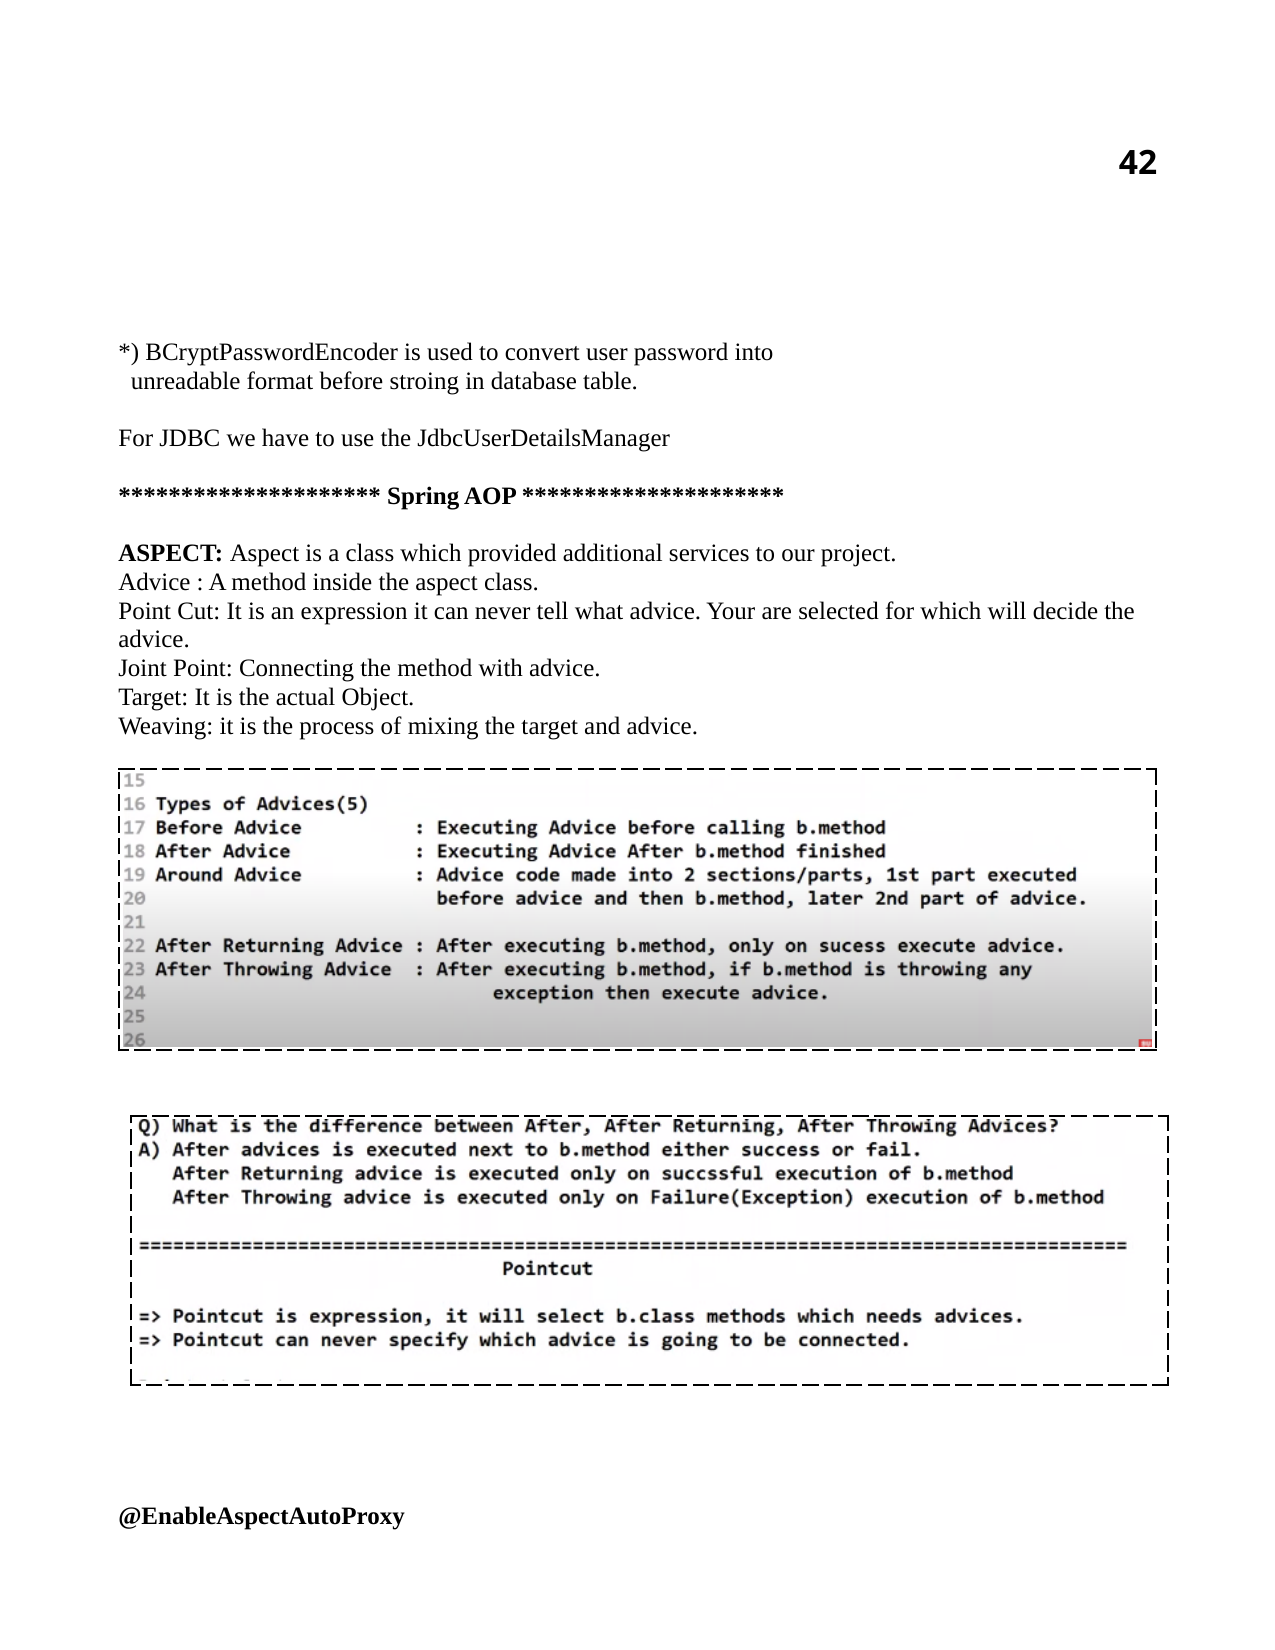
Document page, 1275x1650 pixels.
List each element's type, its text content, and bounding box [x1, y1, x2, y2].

text Point Cut: It is an expression it can never tell what advice. Your are selected for which will decide the advice. [118, 596, 1157, 653]
text Joint Point: Connecting the method with advice. [118, 653, 1157, 682]
text Advice : A method inside the aspect class. [118, 567, 1157, 596]
text For JDBC we have to use the JdbcUserDetailsManager [118, 423, 1157, 452]
text unreadable format before stroing in database table. [118, 366, 1157, 394]
text ASPECT: Aspect is a class which provided additional services to our project. [118, 538, 1157, 567]
text Target: It is the actual Object. [118, 682, 1157, 711]
picture [134, 1119, 1164, 1381]
picture [123, 773, 1152, 1047]
text *) BCryptPasswordEncoder is used to convert user password into [118, 337, 1157, 366]
text ********************* Spring AOP ********************* [118, 481, 1157, 509]
text Weaving: it is the process of mixing the target and advice. [118, 711, 1157, 739]
text @EnableAspectAutoProxy [118, 1501, 1157, 1530]
